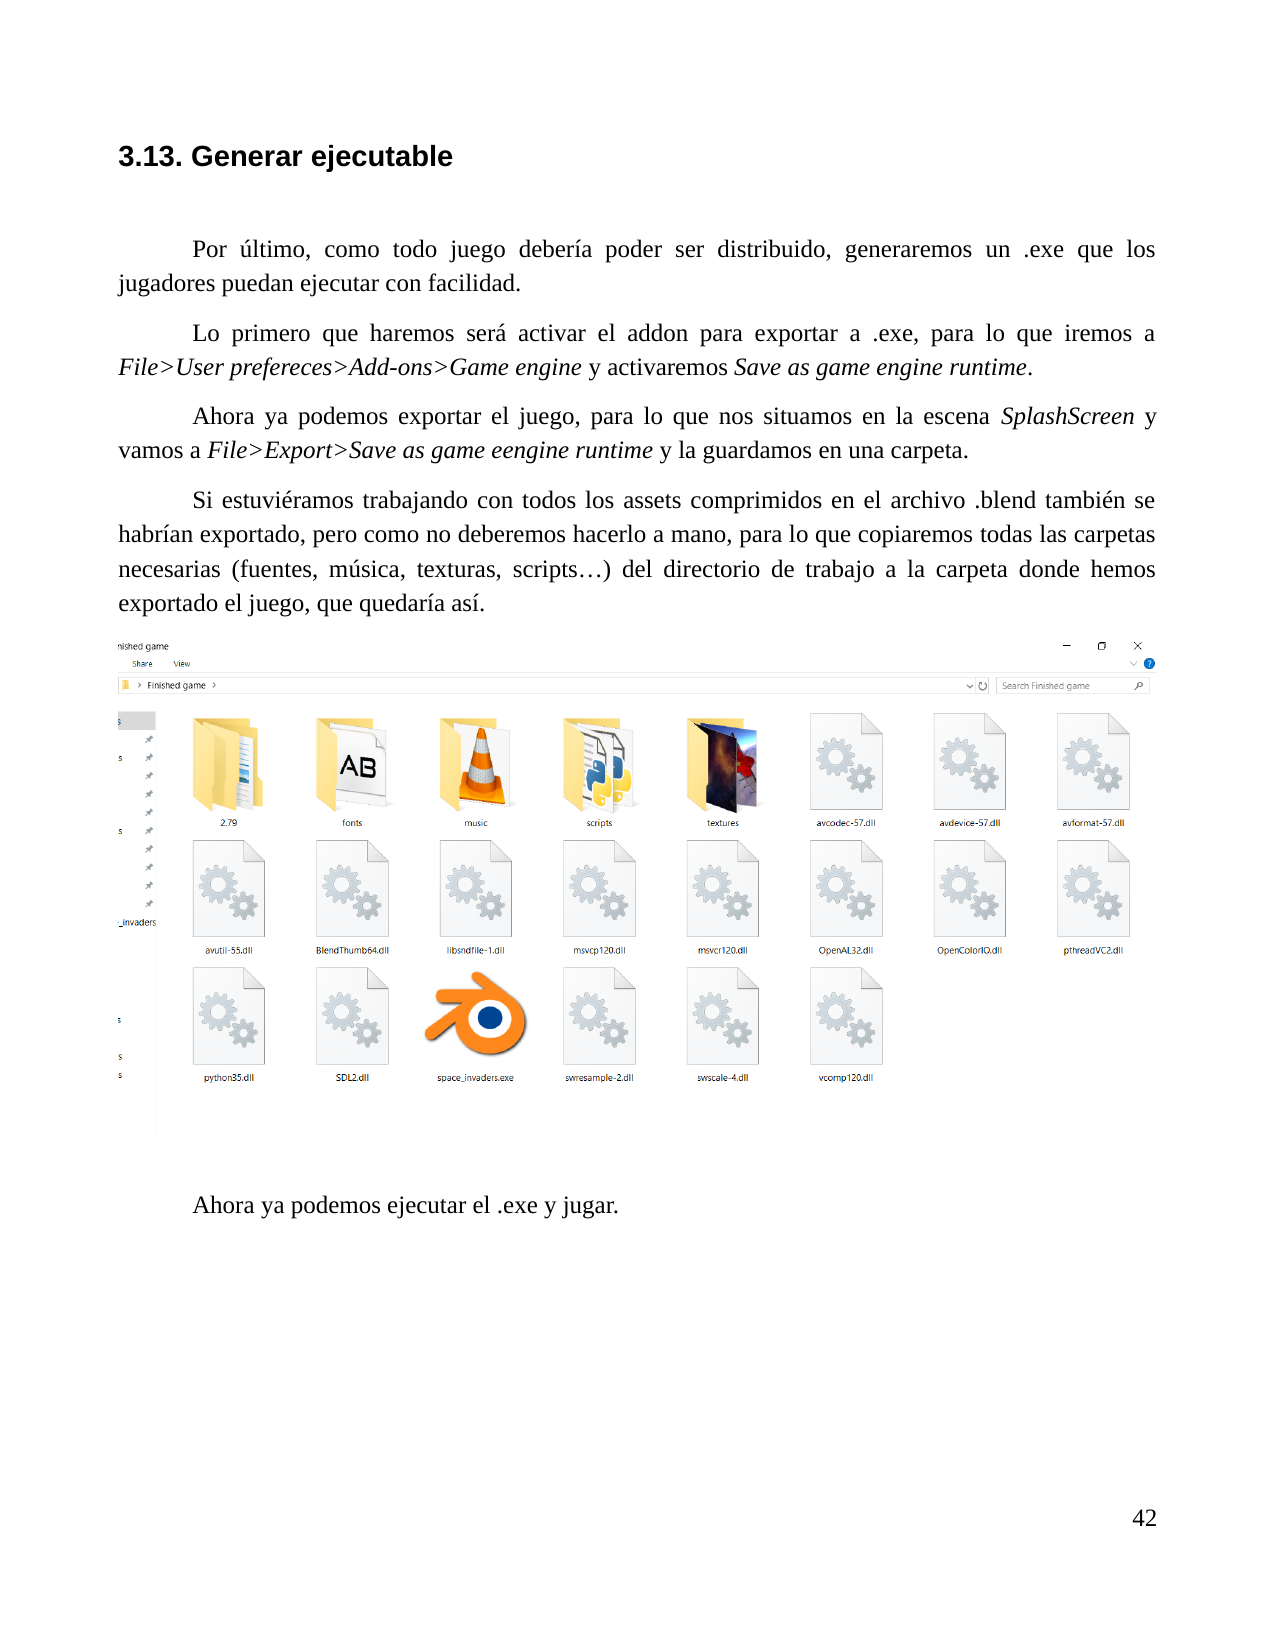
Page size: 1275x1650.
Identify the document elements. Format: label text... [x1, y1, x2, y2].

text Ahora ya podemos exportar el juego, para lo que nos situamos en la escena SplashScreen y vamos a File>Export>Save as game eengine runtime y la guardamos en una carpeta. [118, 401, 1157, 464]
picture [118, 637, 1157, 1136]
text Por último, como todo juego debería poder ser distribuido, generaremos un .exe que los jugadores puedan ejecutar con facilidad. [118, 234, 1157, 297]
text Si estuviéramos trabajando con todos los assets comprimidos en el archivo .blend también se habrían exportado, pero como no deberemos hacerlo a mano, para lo que copiaremos todas las carpetas necesarias (fuentes, música, texturas, scripts…) del directorio de trabajo a la carpeta donde hemos exportado el juego, que quedaría así. [118, 485, 1157, 617]
subtitle 3.13. Generar ejecutable [118, 139, 1157, 172]
text Lo primero que haremos será activar el addon para exportar a .exe, para lo que iremos a File>User prefereces>Add-ons>Game engine y activaremos Save as game engine runtime. [118, 318, 1157, 381]
text Ahora ya podemos ejecutar el .exe y jugar. [118, 1190, 1157, 1219]
